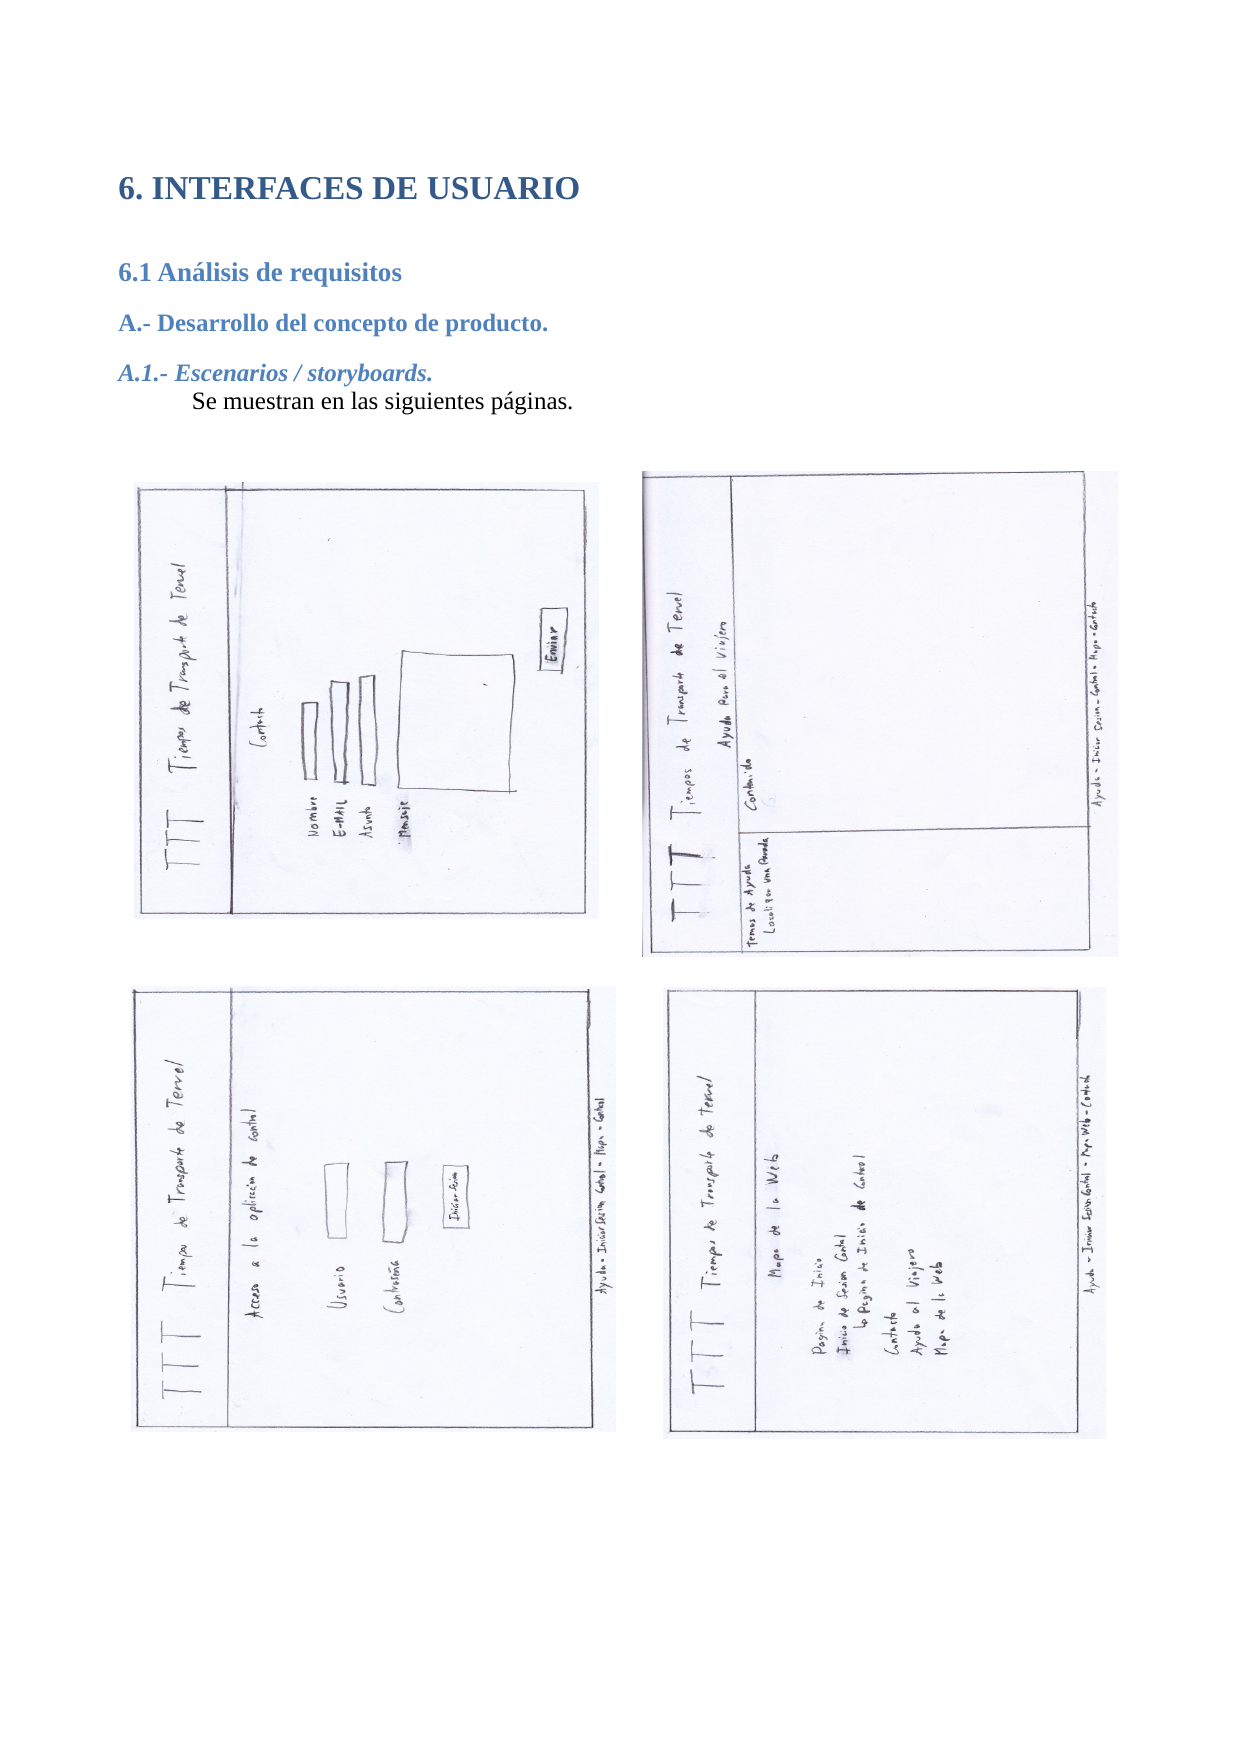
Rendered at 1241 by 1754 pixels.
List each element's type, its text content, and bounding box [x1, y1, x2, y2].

subtitle 6.1 Análisis de requisitos [117, 256, 1122, 287]
subtitle A.1.- Escenarios / storyboards. [118, 358, 1122, 386]
subtitle 6. INTERFACES DE USUARIO [118, 168, 1122, 206]
text Se muestran en las siguientes páginas. [118, 386, 1122, 415]
subtitle A.- Desarrollo del concepto de producto. [118, 308, 1122, 337]
